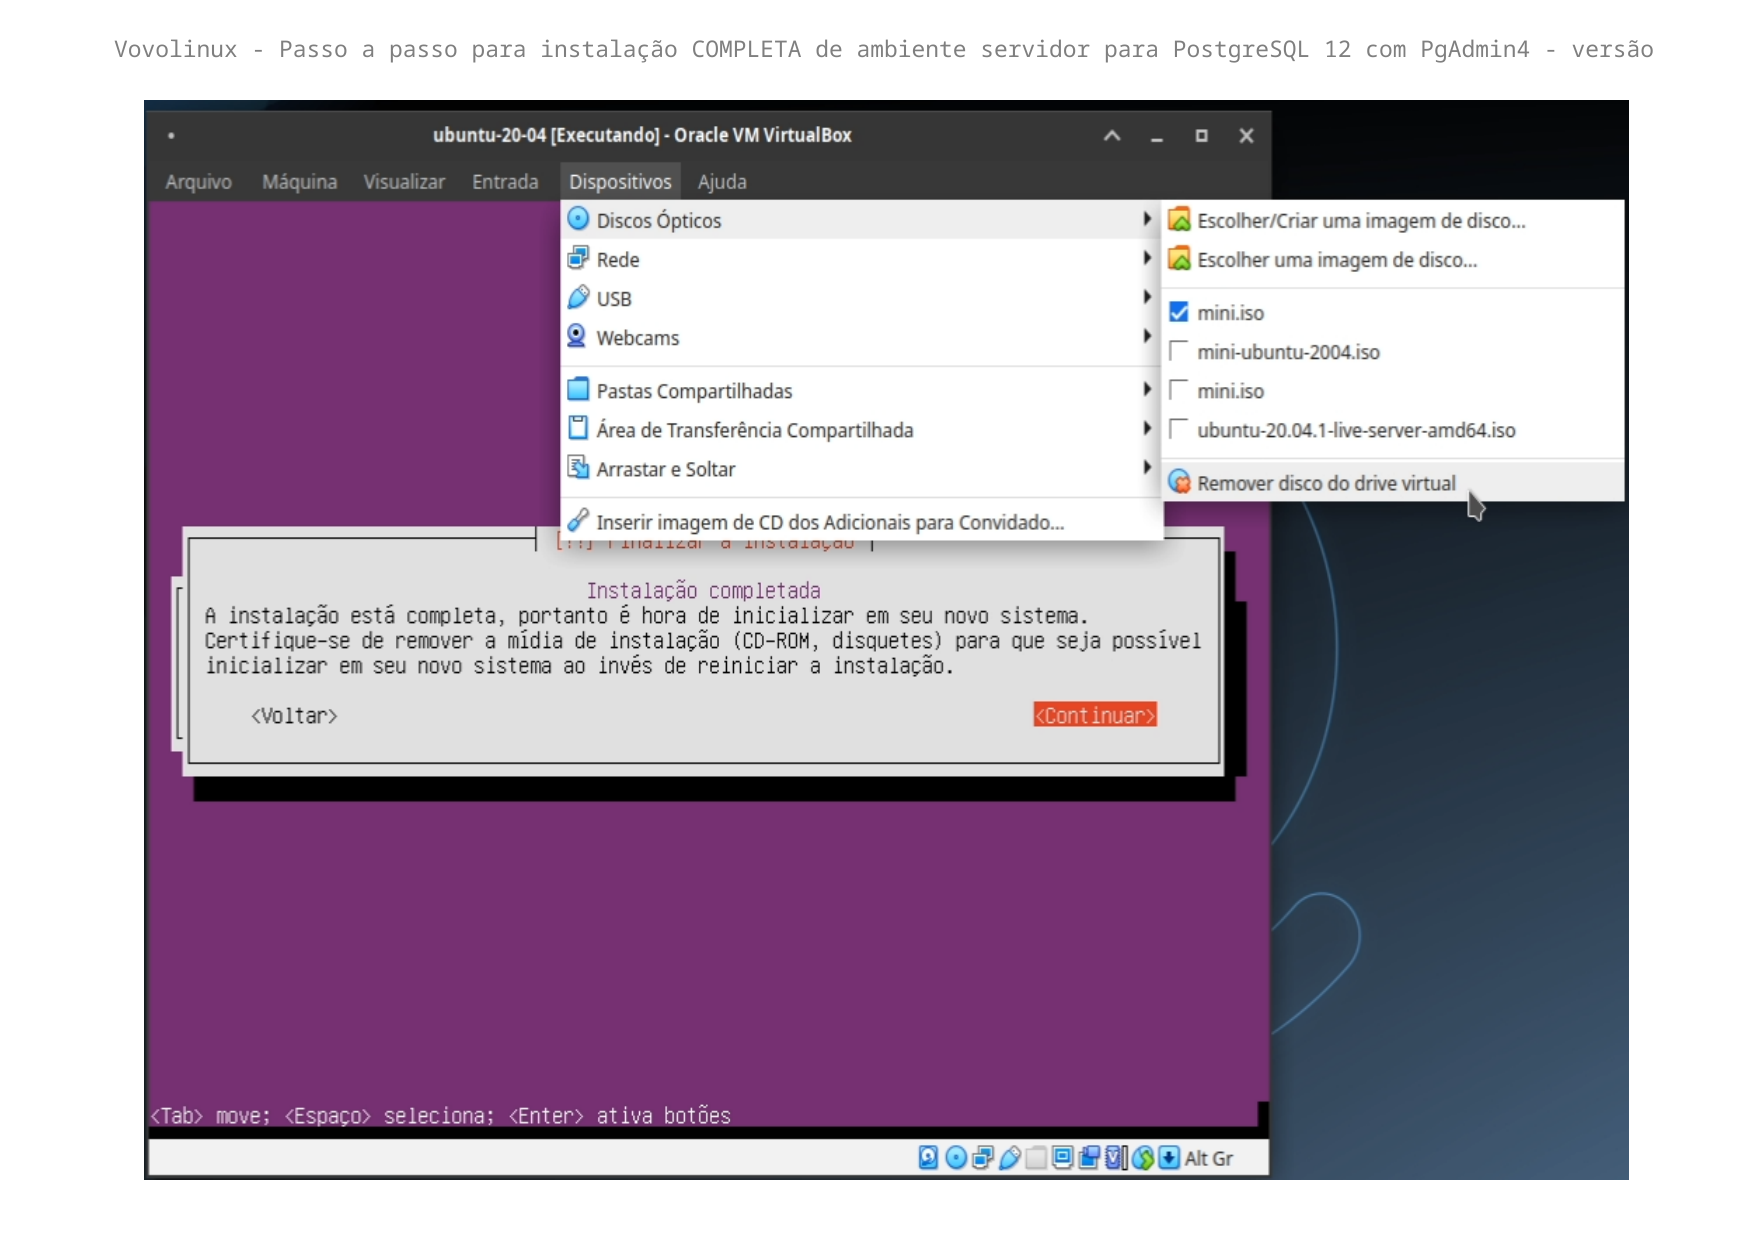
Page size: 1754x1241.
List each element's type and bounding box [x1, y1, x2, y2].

picture [144, 100, 1629, 1180]
